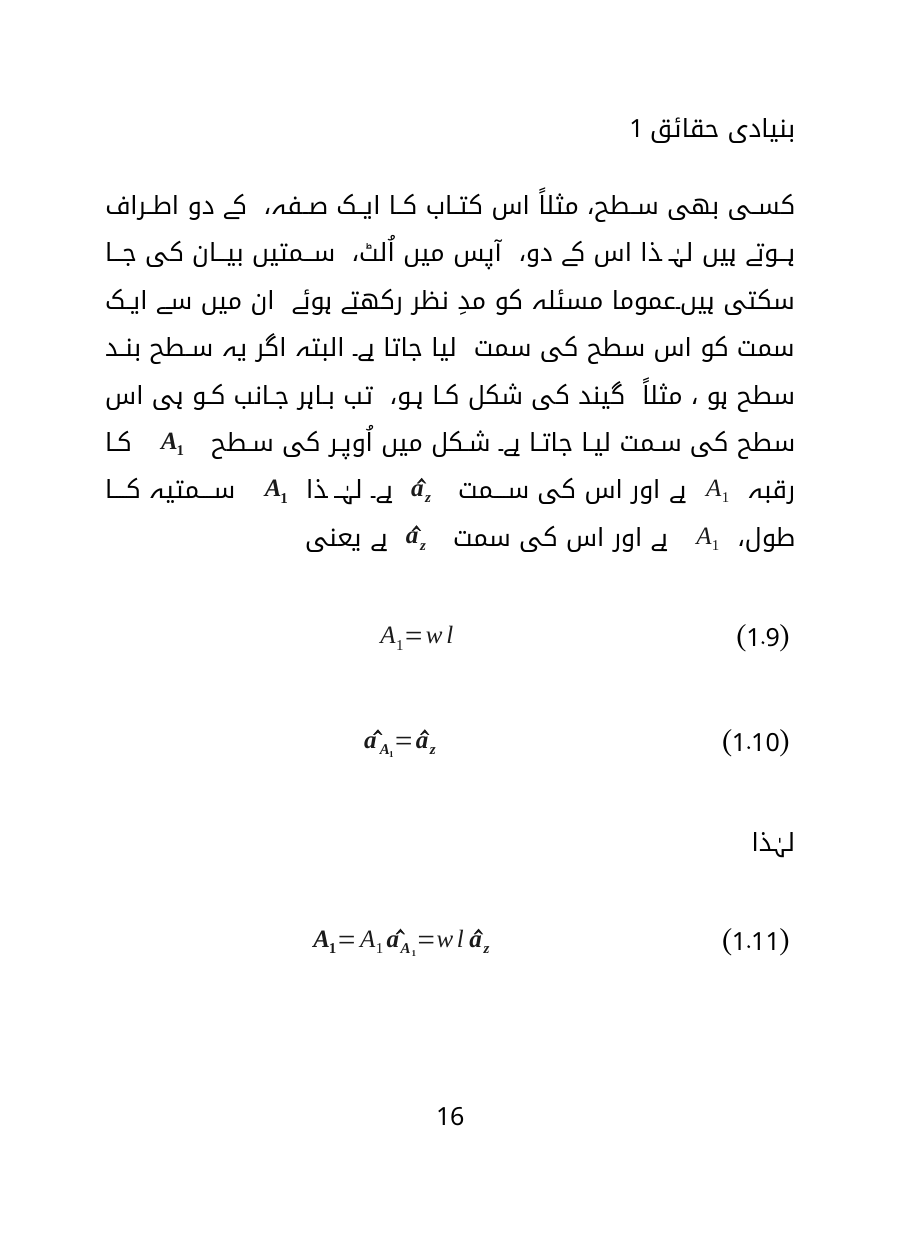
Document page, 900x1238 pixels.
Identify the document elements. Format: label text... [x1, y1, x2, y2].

table_header (1.10) [686, 714, 795, 785]
table_header (1.11) [686, 913, 795, 984]
text لہٰذا [105, 819, 795, 866]
table_header (1.9) [718, 608, 795, 679]
table_header [105, 608, 718, 679]
table_header [105, 913, 686, 984]
table_header [105, 714, 686, 785]
text شکل 1.6 کو مدِ نظر رکھیں۔ کسی سطح سے اگر اس کے عمود کی جانب ایک فرضی لکیر کھینچی جائے تو اس لکیر پر اکائی سمتیہ اس سطح کی سمت کو ظاہر کرتی ہے۔ چونکہ کسی بھی سطح، مثلاً اس کتاب کا ایک صفہ، کے دو اطراف ہوتے ہیں لہٰذا اس کے دو، آپس میں اُلٹ، سمتیں بیان کی جا سکتی ہیں۔عموما مسئلہ کو مدِ نظر رکھتے ہوئے ان میں سے ایک سمت کو اس سطح کی سمت لیا جاتا ہے۔ البتہ اگر یہ سطح بند سطح ہو ، مثلاً گیند کی شکل کا ہو، تب باہر جانب کو ہی اس سطح کی سمت لیا جاتا ہے۔ شکل میں اُوپر کی سطح کا رقبہہے اور اس کی سمت ہے۔ لہٰذا سمتیہ کا طول، ہے اور اس کی سمت ہے یعنی [105, 182, 795, 562]
